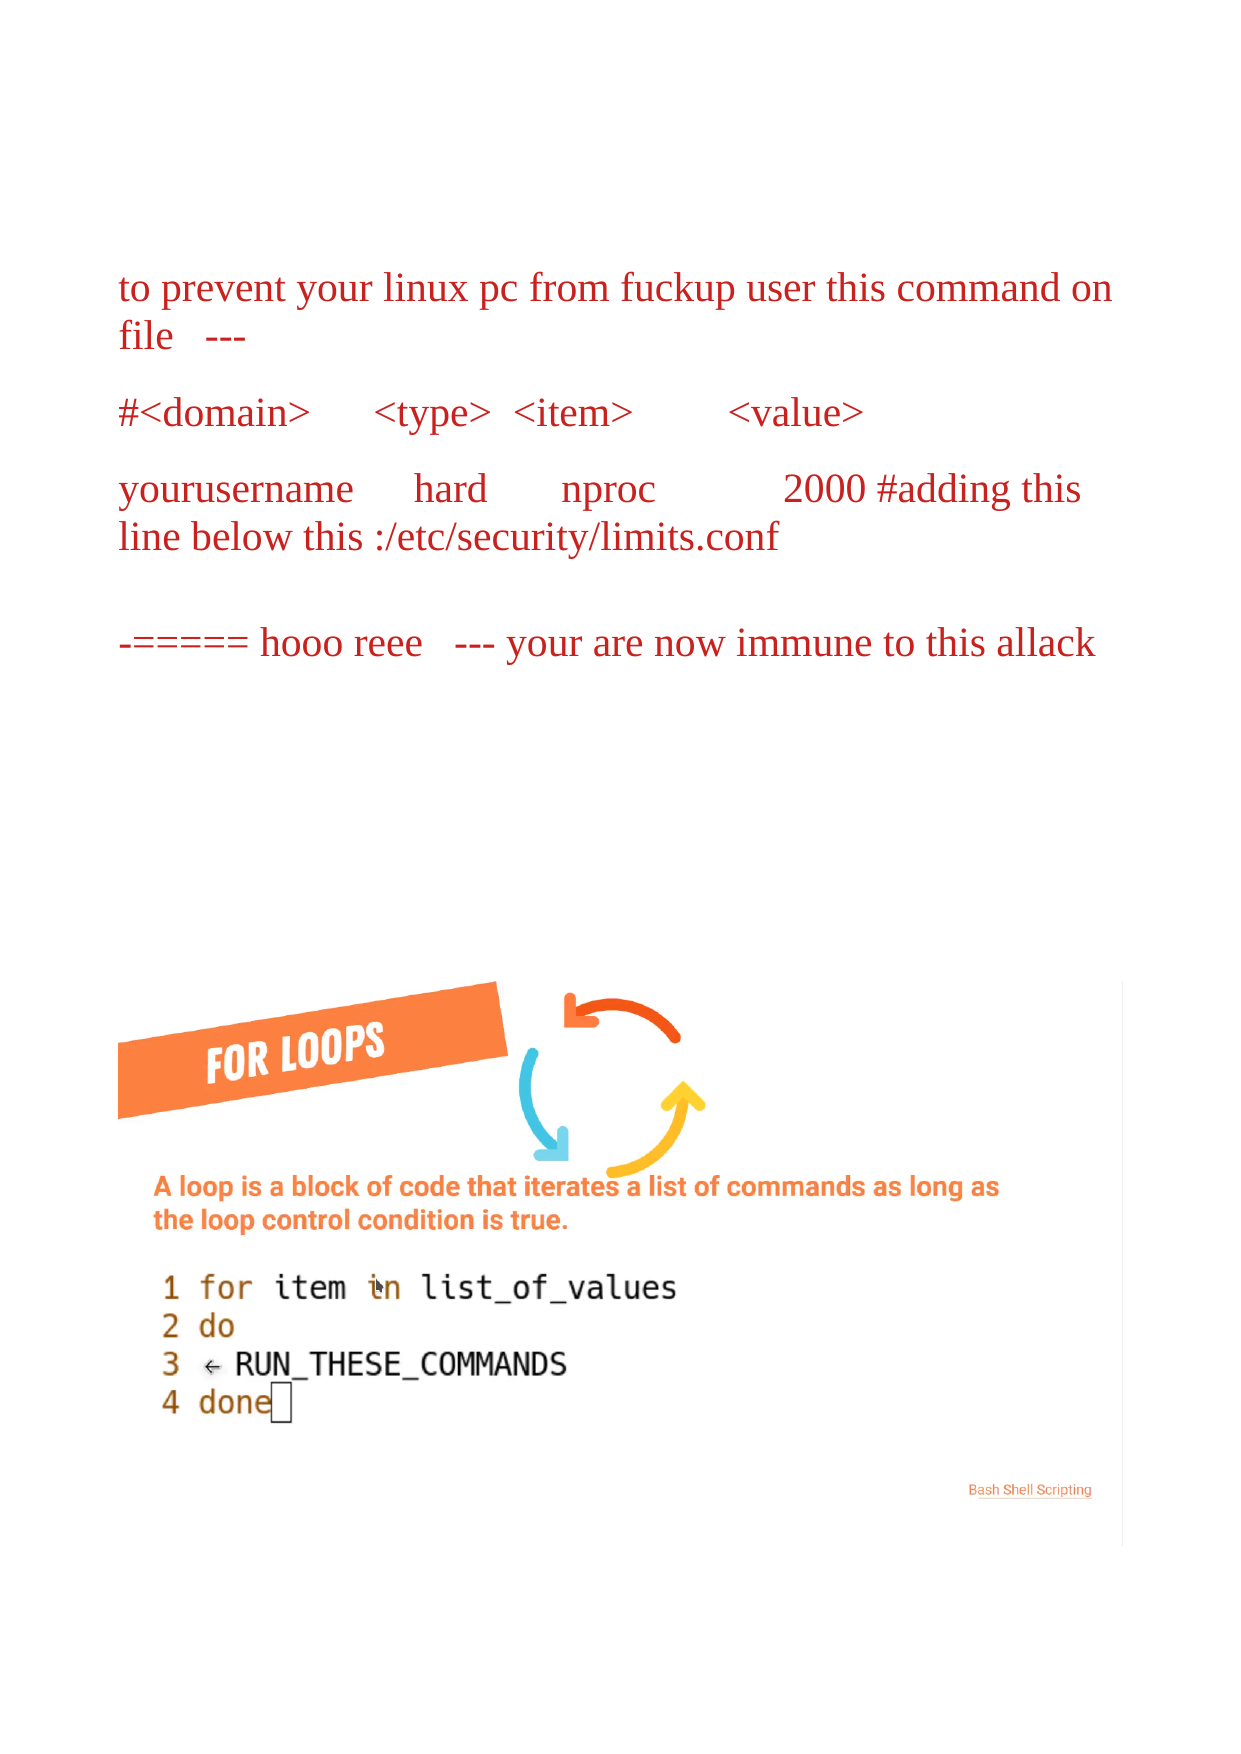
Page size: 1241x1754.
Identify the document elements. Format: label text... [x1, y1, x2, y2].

text -===== hooo reee --- your are now immune to this allack [118, 617, 1122, 665]
picture [118, 981, 1123, 1546]
text #<domain> <type> <item> <value> [118, 387, 1122, 435]
text file --- [118, 311, 1122, 358]
text yourusername hard nproc 2000 #adding this line below this :/etc/security/limits.conf [118, 464, 1122, 560]
text to prevent your linux pc from fuckup user this command on [118, 263, 1122, 311]
